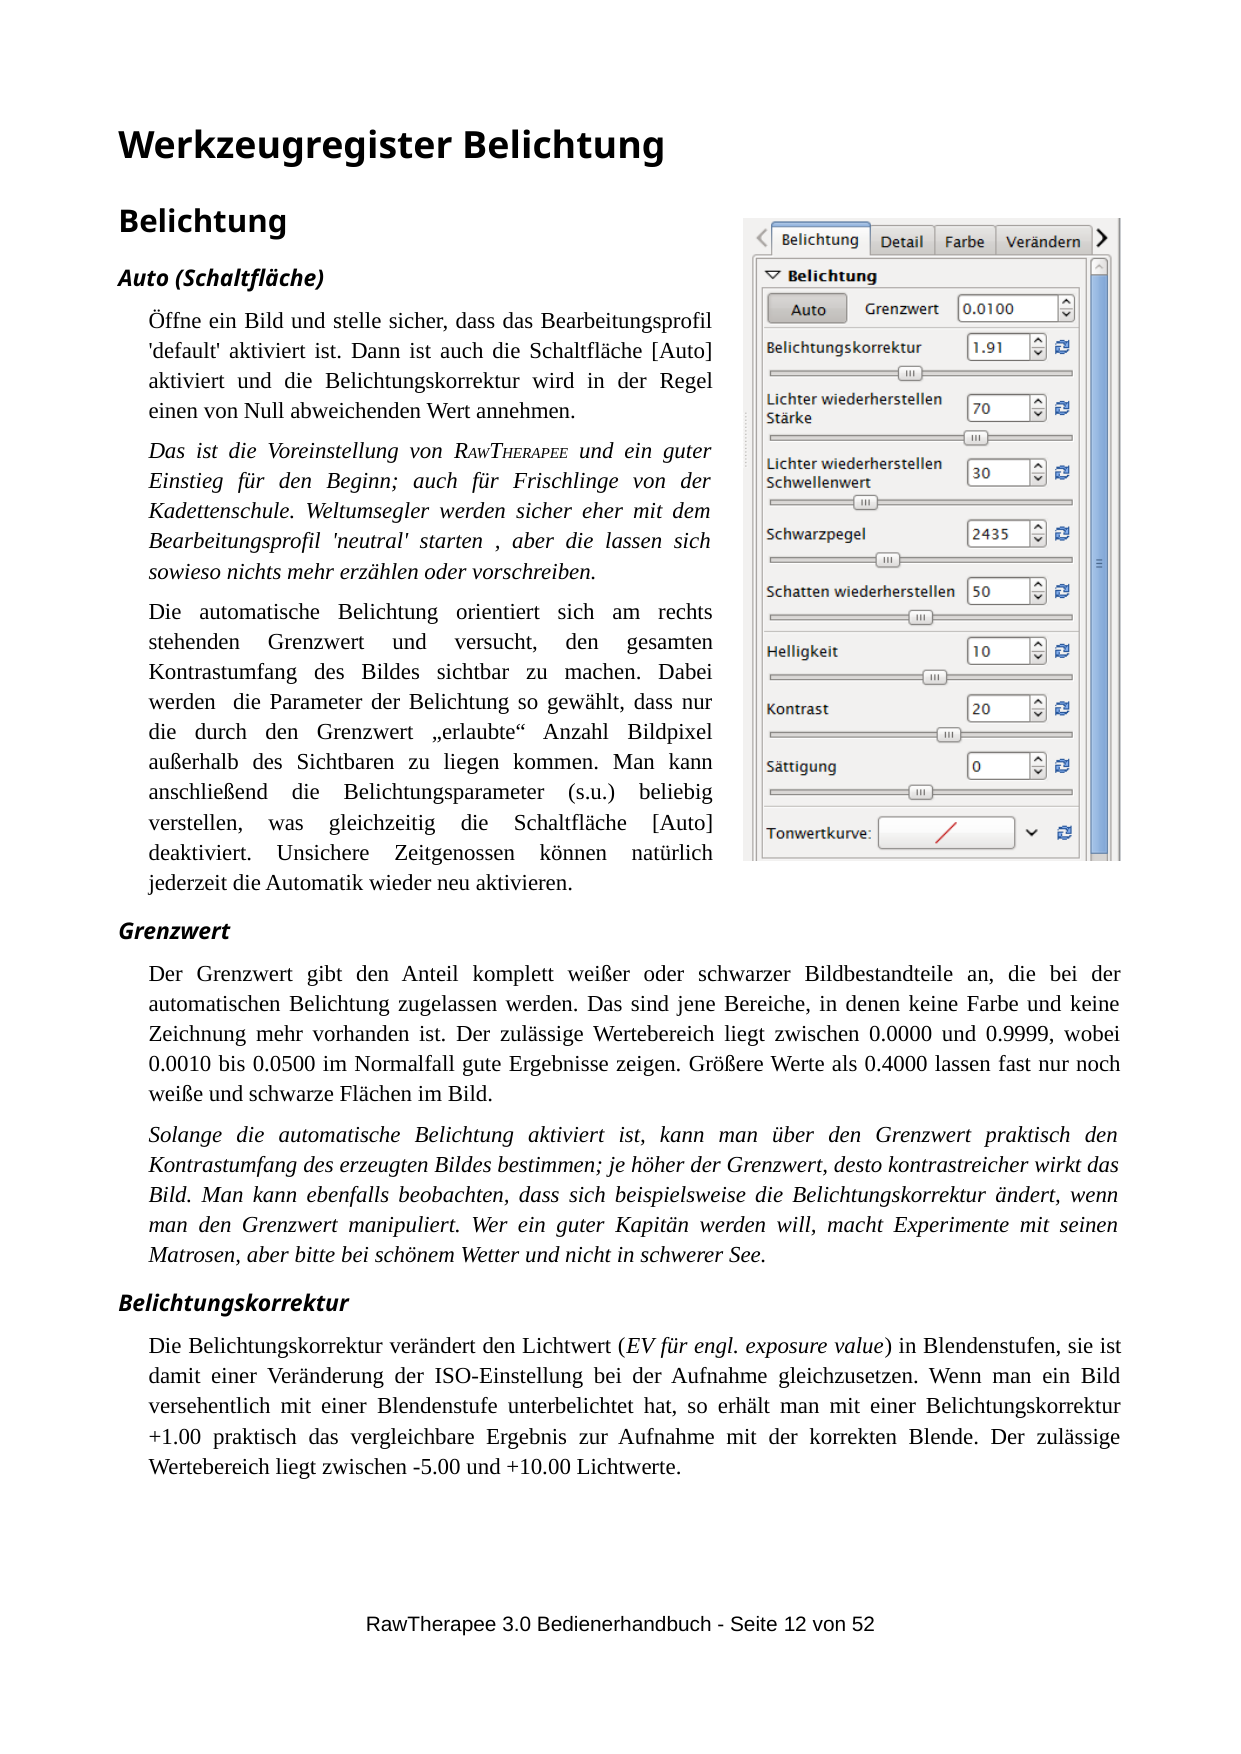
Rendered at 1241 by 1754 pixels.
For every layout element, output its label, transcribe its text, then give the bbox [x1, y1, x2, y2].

text Das ist die Voreinstellung von RawTherapee und ein guter Einstieg für den Beginn; auch für Frischlinge von der Kadettenschule. Weltumsegler werden sicher eher mit dem Bearbeitungsprofil 'neutral' starten , aber die lassen sich sowieso nichts mehr erzählen oder vorschreiben. [148, 433, 743, 584]
subtitle Werkzeugregister Belichtung [118, 118, 1122, 169]
picture [743, 218, 1121, 861]
text Die Belichtungskorrektur verändert den Lichtwert (EV für engl. exposure value) in Blendenstufen, sie ist damit einer Veränderung der ISO-Einstellung bei der Aufnahme gleichzusetzen. Wenn man ein Bild versehentlich mit einer Blendenstufe unterbelichtet hat, so erhält man mit einer Belichtungskorrektur +1.00 praktisch das vergleichbare Ergebnis zur Aufnahme mit der korrekten Blende. Der zulässige Wertebereich liegt zwischen -5.00 und +10.00 Lichtwerte. [148, 1329, 1122, 1479]
text Der Grenzwert gibt den Anteil komplett weißer oder schwarzer Bildbestandteile an, die bei der automatischen Belichtung zugelassen werden. Das sind jene Bereiche, in denen keine Farbe und keine Zeichnung mehr vorhanden ist. Der zulässige Wertebereich liegt zwischen 0.0000 und 0.9999, wobei 0.0010 bis 0.0500 im Normalfall gute Ergebnisse zeigen. Größere Werte als 0.4000 lassen fast nur noch weiße und schwarze Flächen im Bild. [148, 956, 1122, 1107]
text Solange die automatische Belichtung aktiviert ist, kann man über den Grenzwert praktisch den Kontrastumfang des erzeugten Bildes bestimmen; je höher der Grenzwert, desto kontrastreicher wirkt das Bild. Man kann ebenfalls beobachten, dass sich beispielsweise die Belichtungskorrektur ändert, wenn man den Grenzwert manipuliert. Wer ein guter Kapitän werden will, macht Experimente mit seinen Matrosen, aber bitte bei schönem Wetter und nicht in schwerer See. [148, 1117, 1122, 1267]
subtitle Auto (Schaltfläche) [118, 262, 743, 293]
text Öffne ein Bild und stelle sicher, dass das Bearbeitungsprofil 'default' aktiviert ist. Dann ist auch die Schaltfläche [Auto] aktiviert und die Belichtungskorrektur wird in der Regel einen von Null abweichenden Wert annehmen. [148, 303, 743, 423]
subtitle Belichtung [118, 199, 1122, 242]
text Die automatische Belichtung orientiert sich am rechts stehenden Grenzwert und versucht, den gesamten Kontrastumfang des Bildes sichtbar zu machen. Dabei werden die Parameter der Belichtung so gewählt, dass nur die durch den Grenzwert „erlaubte“ Anzahl Bildpixel außerhalb des Sichtbaren zu liegen kommen. Man kann anschließend die Belichtungsparameter (s.u.) beliebig verstellen, was gleichzeitig die Schaltfläche [Auto] deaktiviert. Unsichere Zeitgenossen können natürlich jederzeit die Automatik wieder neu aktivieren. [148, 594, 1122, 895]
subtitle Belichtungskorrektur [118, 1287, 1122, 1319]
subtitle Grenzwert [118, 915, 1122, 946]
